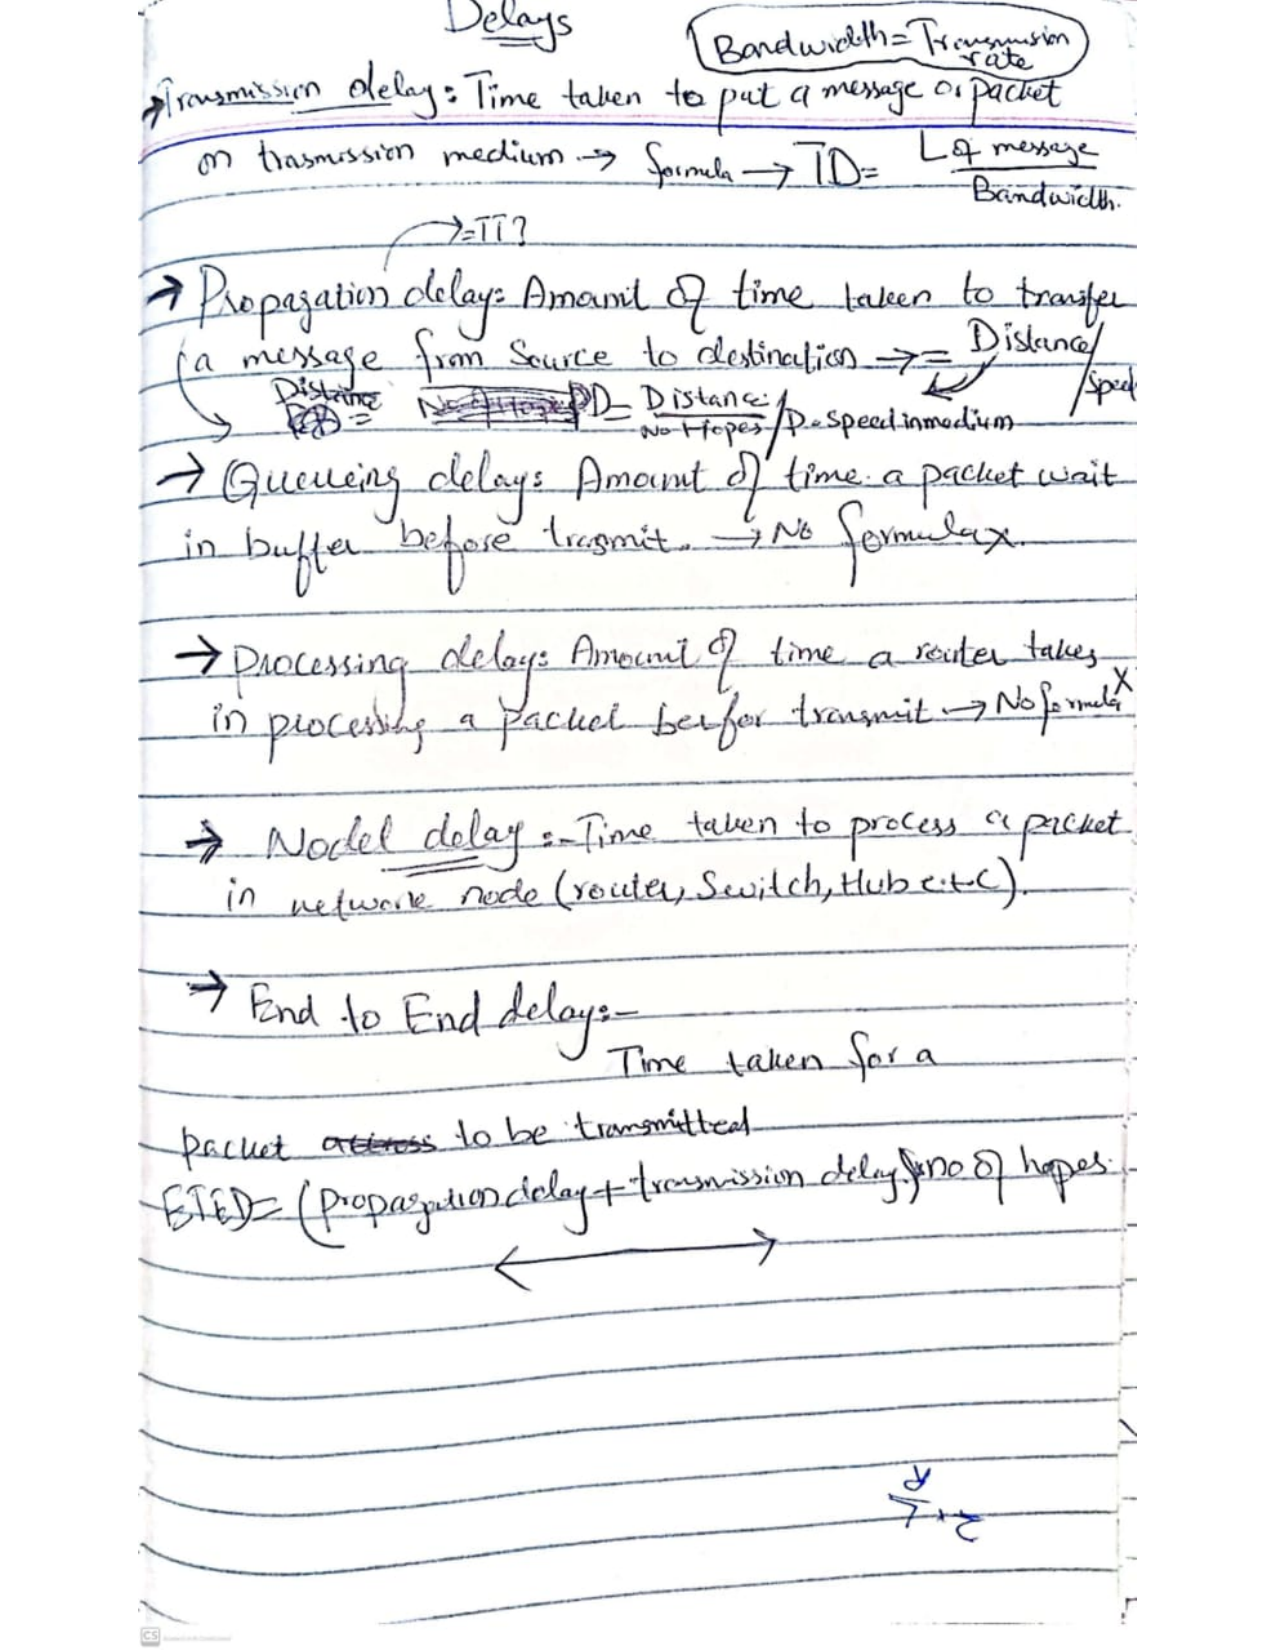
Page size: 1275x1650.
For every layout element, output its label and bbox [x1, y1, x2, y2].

picture [138, 0, 1137, 1650]
